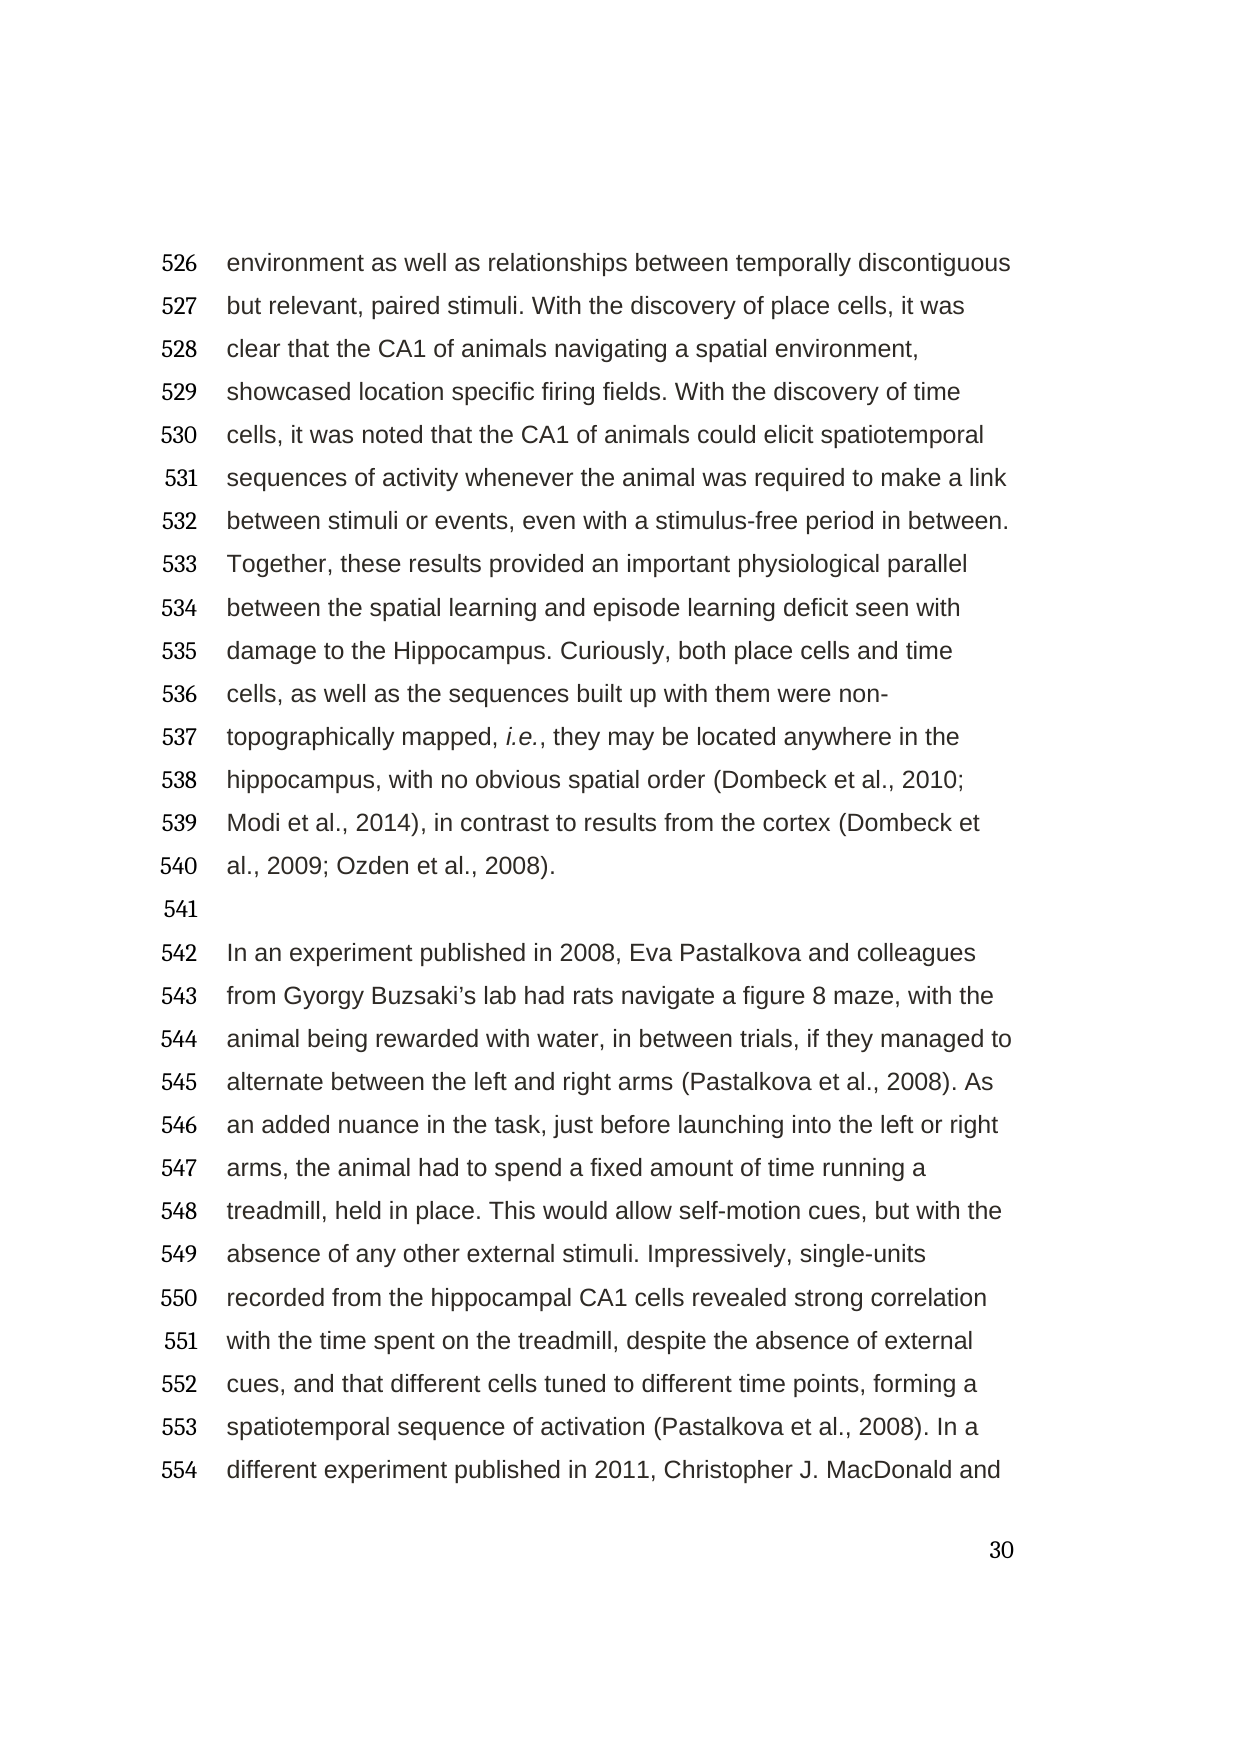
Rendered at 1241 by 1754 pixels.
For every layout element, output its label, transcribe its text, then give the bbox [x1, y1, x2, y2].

text environment as well as relationships between temporally discontiguous but relevant, paired stimuli. With the discovery of place cells, it was clear that the CA1 of animals navigating a spatial environment, showcased location specific firing fields. With the discovery of time cells, it was noted that the CA1 of animals could elicit spatiotemporal sequences of activity whenever the animal was required to make a link between stimuli or events, even with a stimulus-free period in between. Together, these results provided an important physiological parallel between the spatial learning and episode learning deficit seen with damage to the Hippocampus. Curiously, both place cells and time cells, as well as the sequences built up with them were non-topographically mapped, i.e., they may be located anywhere in the hippocampus, with no obvious spatial order (Dombeck et al., 2010; Modi et al., 2014)⁠, in contrast to results from the cortex (Dombeck et al., 2009; Ozden et al., 2008)⁠. [226, 248, 1014, 880]
text In an experiment published in 2008, Eva Pastalkova and colleagues from Gyorgy Buzsaki’s lab had rats navigate a figure 8 maze, with the animal being rewarded with water, in between trials, if they managed to alternate between the left and right arms (Pastalkova et al., 2008)⁠. As an added nuance in the task, just before launching into the left or right arms, the animal had to spend a fixed amount of time running a treadmill, held in place. This would allow self-motion cues, but with the absence of any other external stimuli. Impressively, single-units recorded from the hippocampal CA1 cells revealed strong correlation with the time spent on the treadmill, despite the absence of external cues, and that different cells tuned to different time points, forming a spatiotemporal sequence of activation (Pastalkova et al., 2008)⁠. In a different experiment published in 2011, Christopher J. MacDonald and [226, 938, 1014, 1484]
